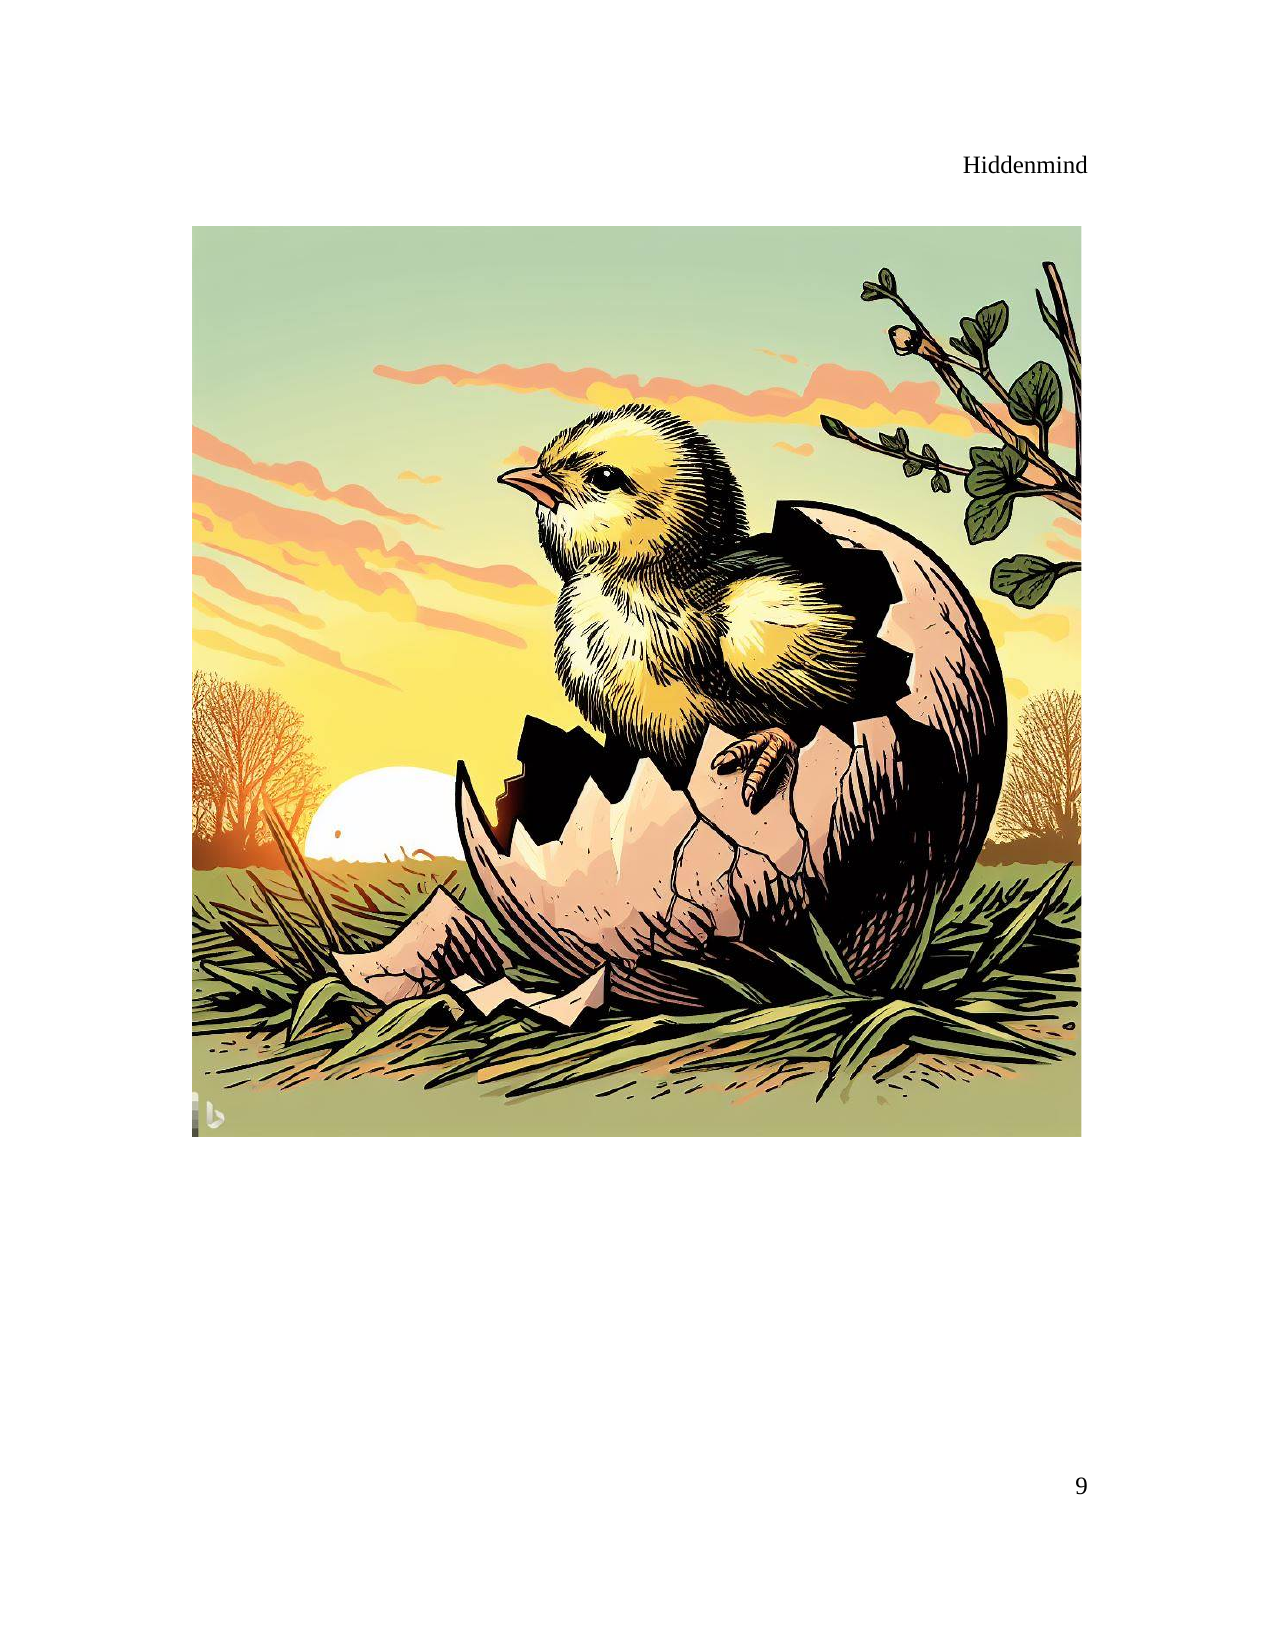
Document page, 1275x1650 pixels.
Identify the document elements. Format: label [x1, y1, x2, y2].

picture [192, 226, 1082, 1137]
